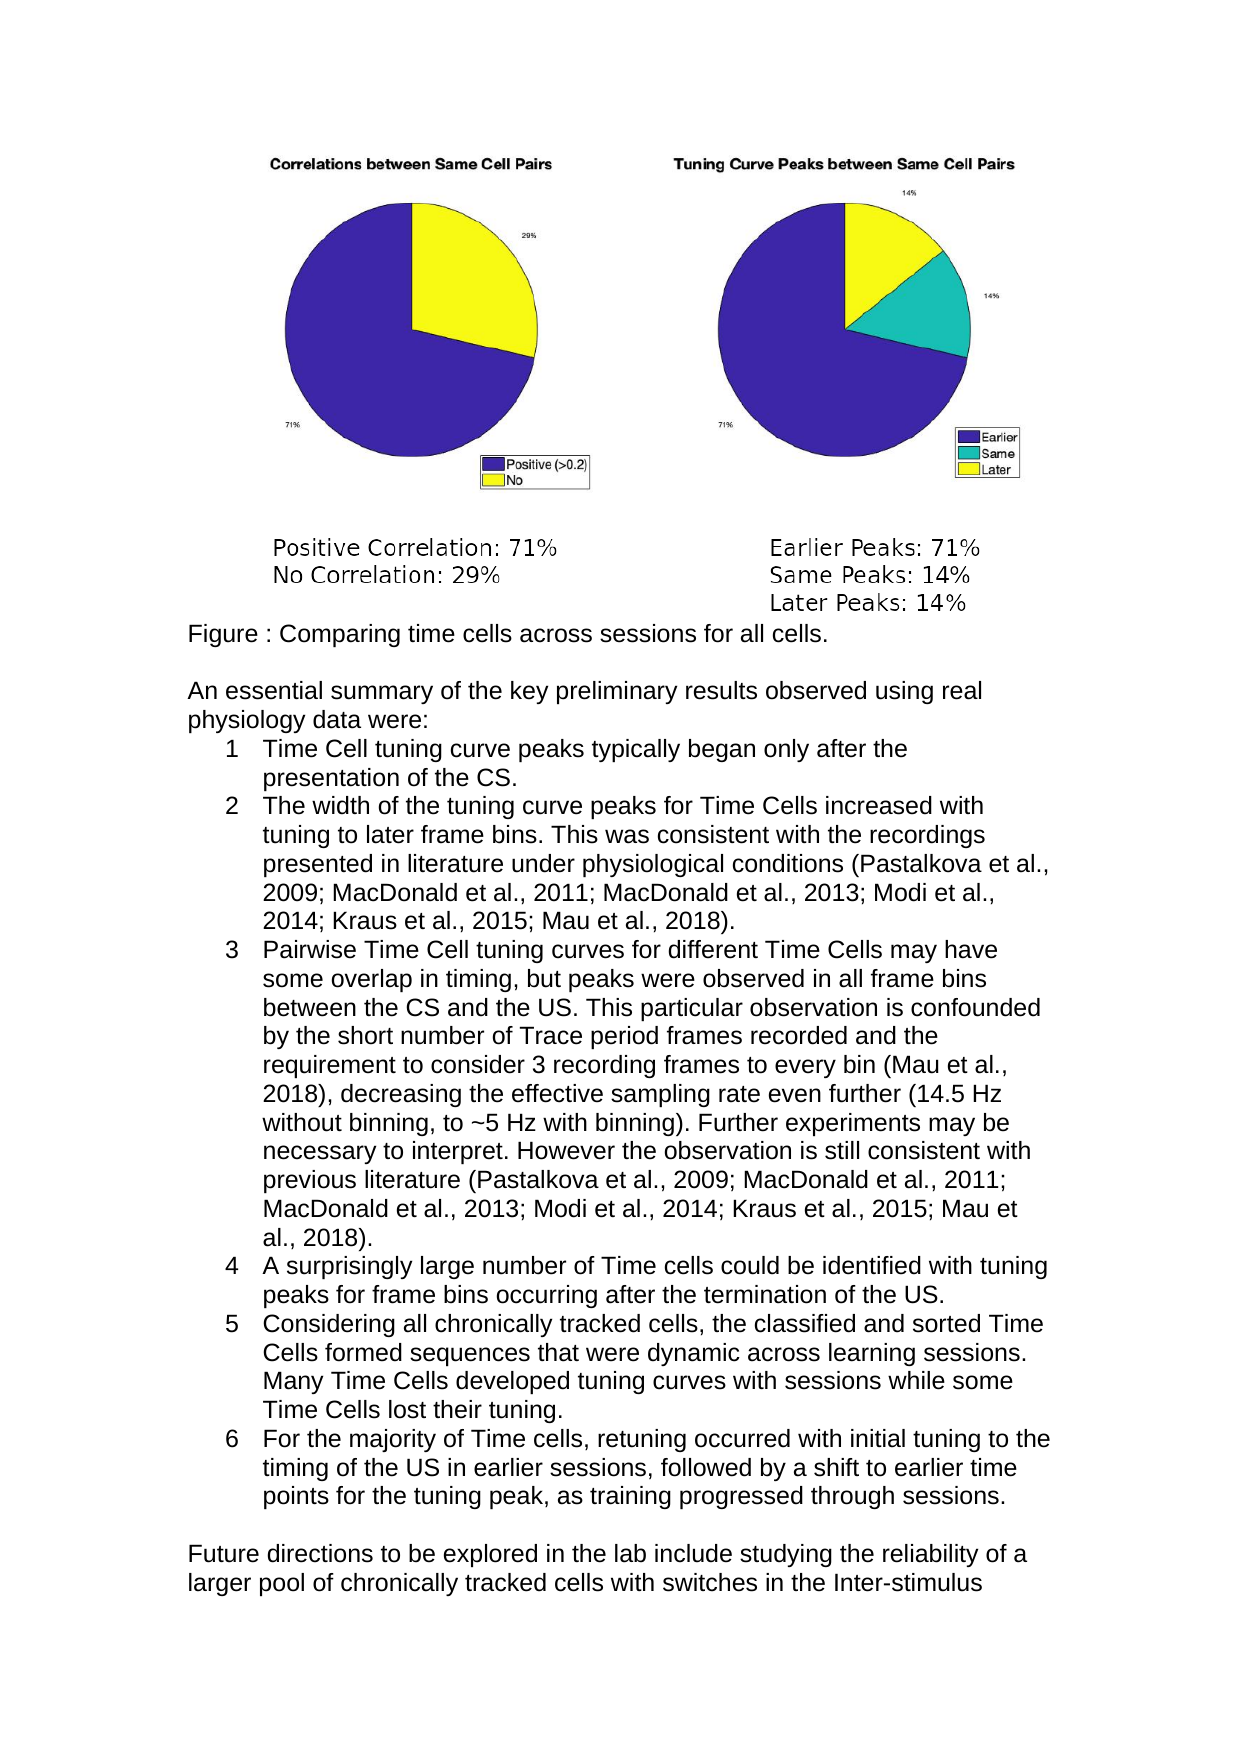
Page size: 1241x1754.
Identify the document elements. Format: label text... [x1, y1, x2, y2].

picture [187, 150, 1053, 619]
list Time Cell tuning curve peaks typically began only after the presentation of the CS. [225, 734, 1053, 791]
text Figure : Comparing time cells across sessions for all cells. [187, 619, 1053, 647]
text Future directions to be explored in the lab include studying the reliability of a larger pool of chronically tracked cells with switches in the Inter-stimulus [187, 1539, 1053, 1596]
list The width of the tuning curve peaks for Time Cells increased with tuning to later frame bins. This was consistent with the recordings presented in literature under physiological conditions (Pastalkova et al., 2009; MacDonald et al., 2011; MacDonald et al., 2013; Modi et al., 2014; Kraus et al., 2015; Mau et al., 2018). [225, 791, 1053, 935]
list Considering all chronically tracked cells, the classified and sorted Time Cells formed sequences that were dynamic across learning sessions. Many Time Cells developed tuning curves with sessions while some Time Cells lost their tuning. [225, 1309, 1053, 1424]
text An essential summary of the key preliminary results observed using real physiology data were: [187, 647, 1053, 734]
list A surprisingly large number of Time cells could be identified with tuning peaks for frame bins occurring after the termination of the US. [225, 1251, 1053, 1309]
list Pairwise Time Cell tuning curves for different Time Cells may have some overlap in timing, but peaks were observed in all frame bins between the CS and the US. This particular observation is confounded by the short number of Trace period frames recorded and the requirement to consider 3 recording frames to every bin (Mau et al., 2018), decreasing the effective sampling rate even further (14.5 Hz without binning, to ~5 Hz with binning). Further experiments may be necessary to interpret. However the observation is still consistent with previous literature (Pastalkova et al., 2009; MacDonald et al., 2011; MacDonald et al., 2013; Modi et al., 2014; Kraus et al., 2015; Mau et al., 2018). [225, 935, 1053, 1251]
list For the majority of Time cells, retuning occurred with initial tuning to the timing of the US in earlier sessions, followed by a shift to earlier time points for the tuning peak, as training progressed through sessions. [225, 1424, 1053, 1510]
